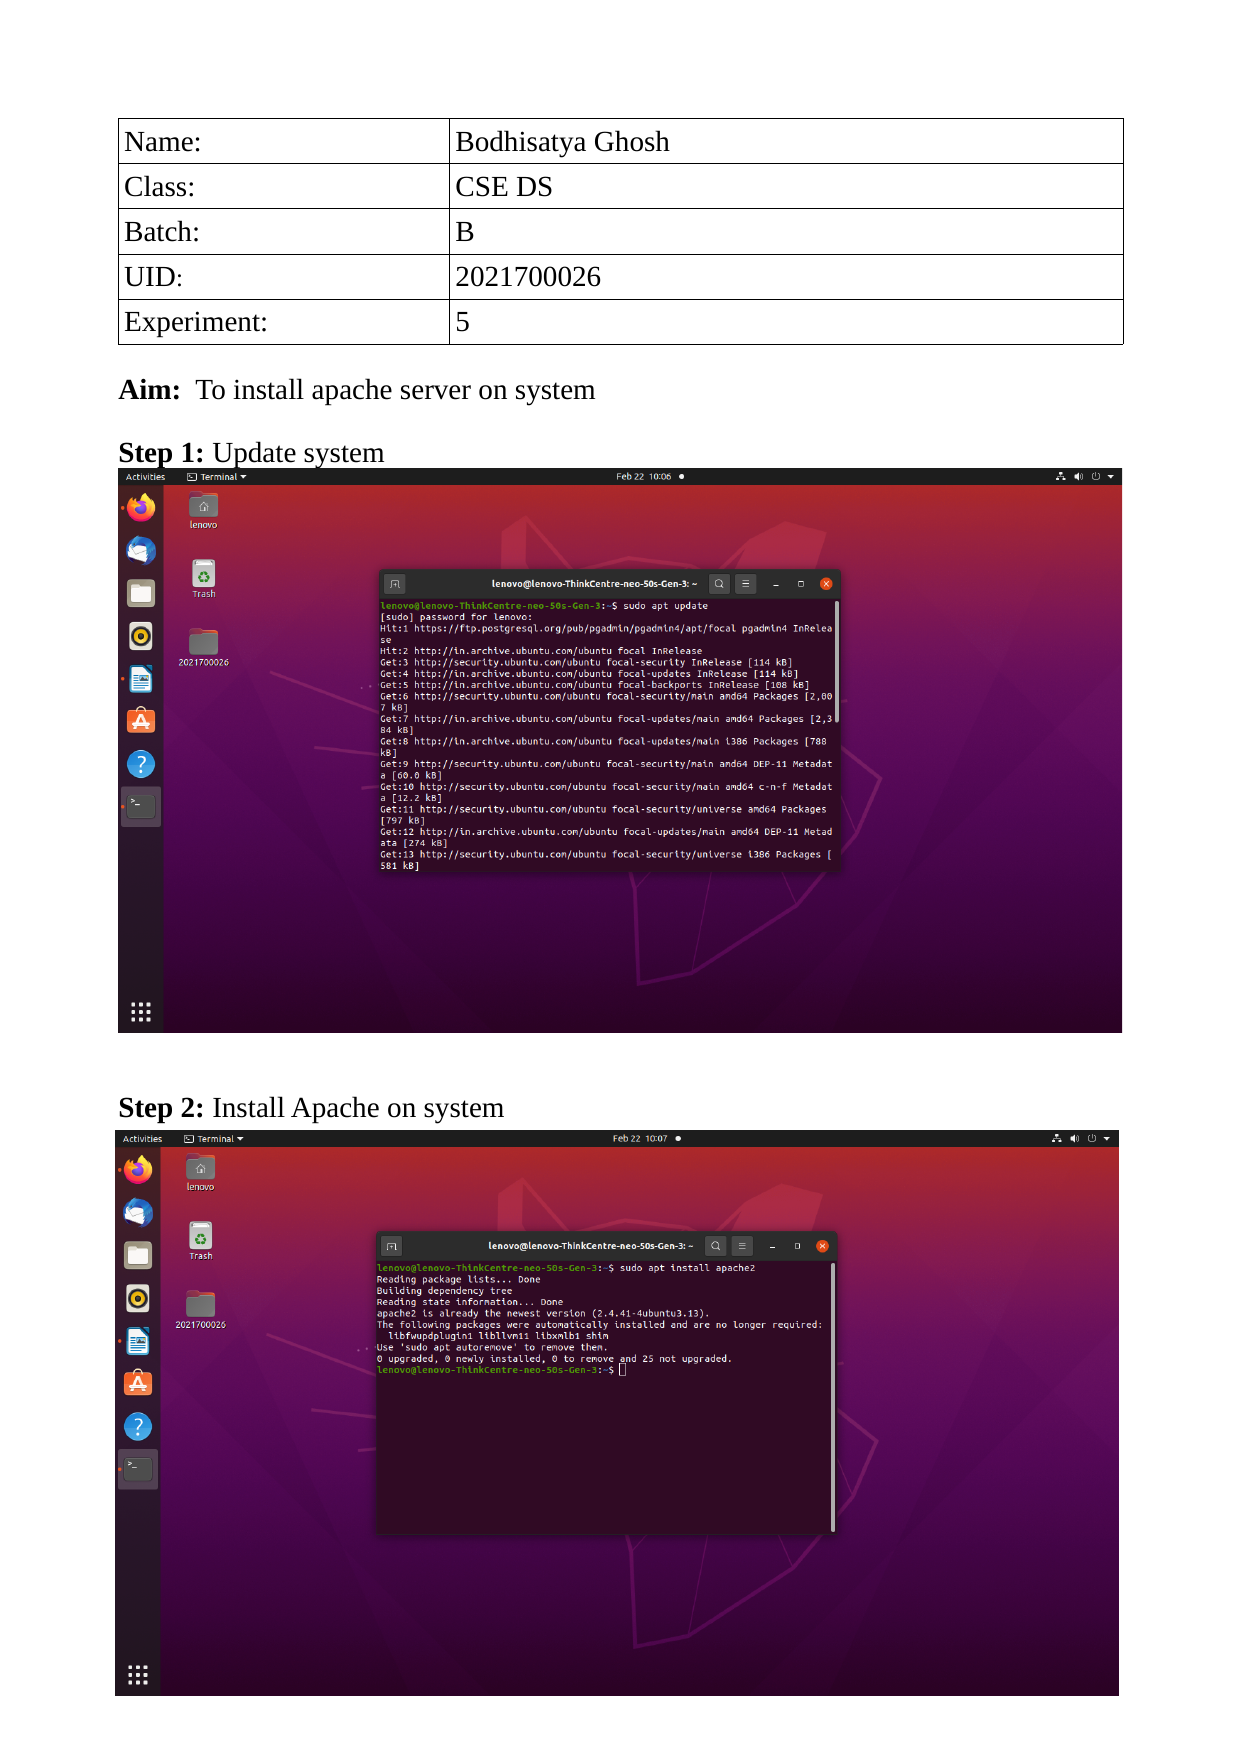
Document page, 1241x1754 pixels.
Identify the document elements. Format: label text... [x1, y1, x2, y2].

table_cell 5 [450, 300, 1123, 344]
table_cell B [450, 209, 1123, 253]
table_cell UID: [119, 255, 449, 298]
text Step 2: Install Apache on system [118, 1033, 1122, 1124]
text Step 1: Update system [118, 435, 1122, 468]
table_cell Class: [119, 164, 449, 208]
picture [118, 468, 1123, 1033]
table_header Bodhisatya Ghosh [450, 119, 1123, 163]
picture [115, 1130, 1119, 1696]
table_cell CSE DS [450, 164, 1123, 208]
table_cell Batch: [119, 209, 449, 253]
text Aim: To install apache server on system [118, 372, 1122, 406]
table_cell Experiment: [119, 300, 449, 344]
table_cell 2021700026 [450, 255, 1123, 298]
table_header Name: [119, 119, 449, 163]
